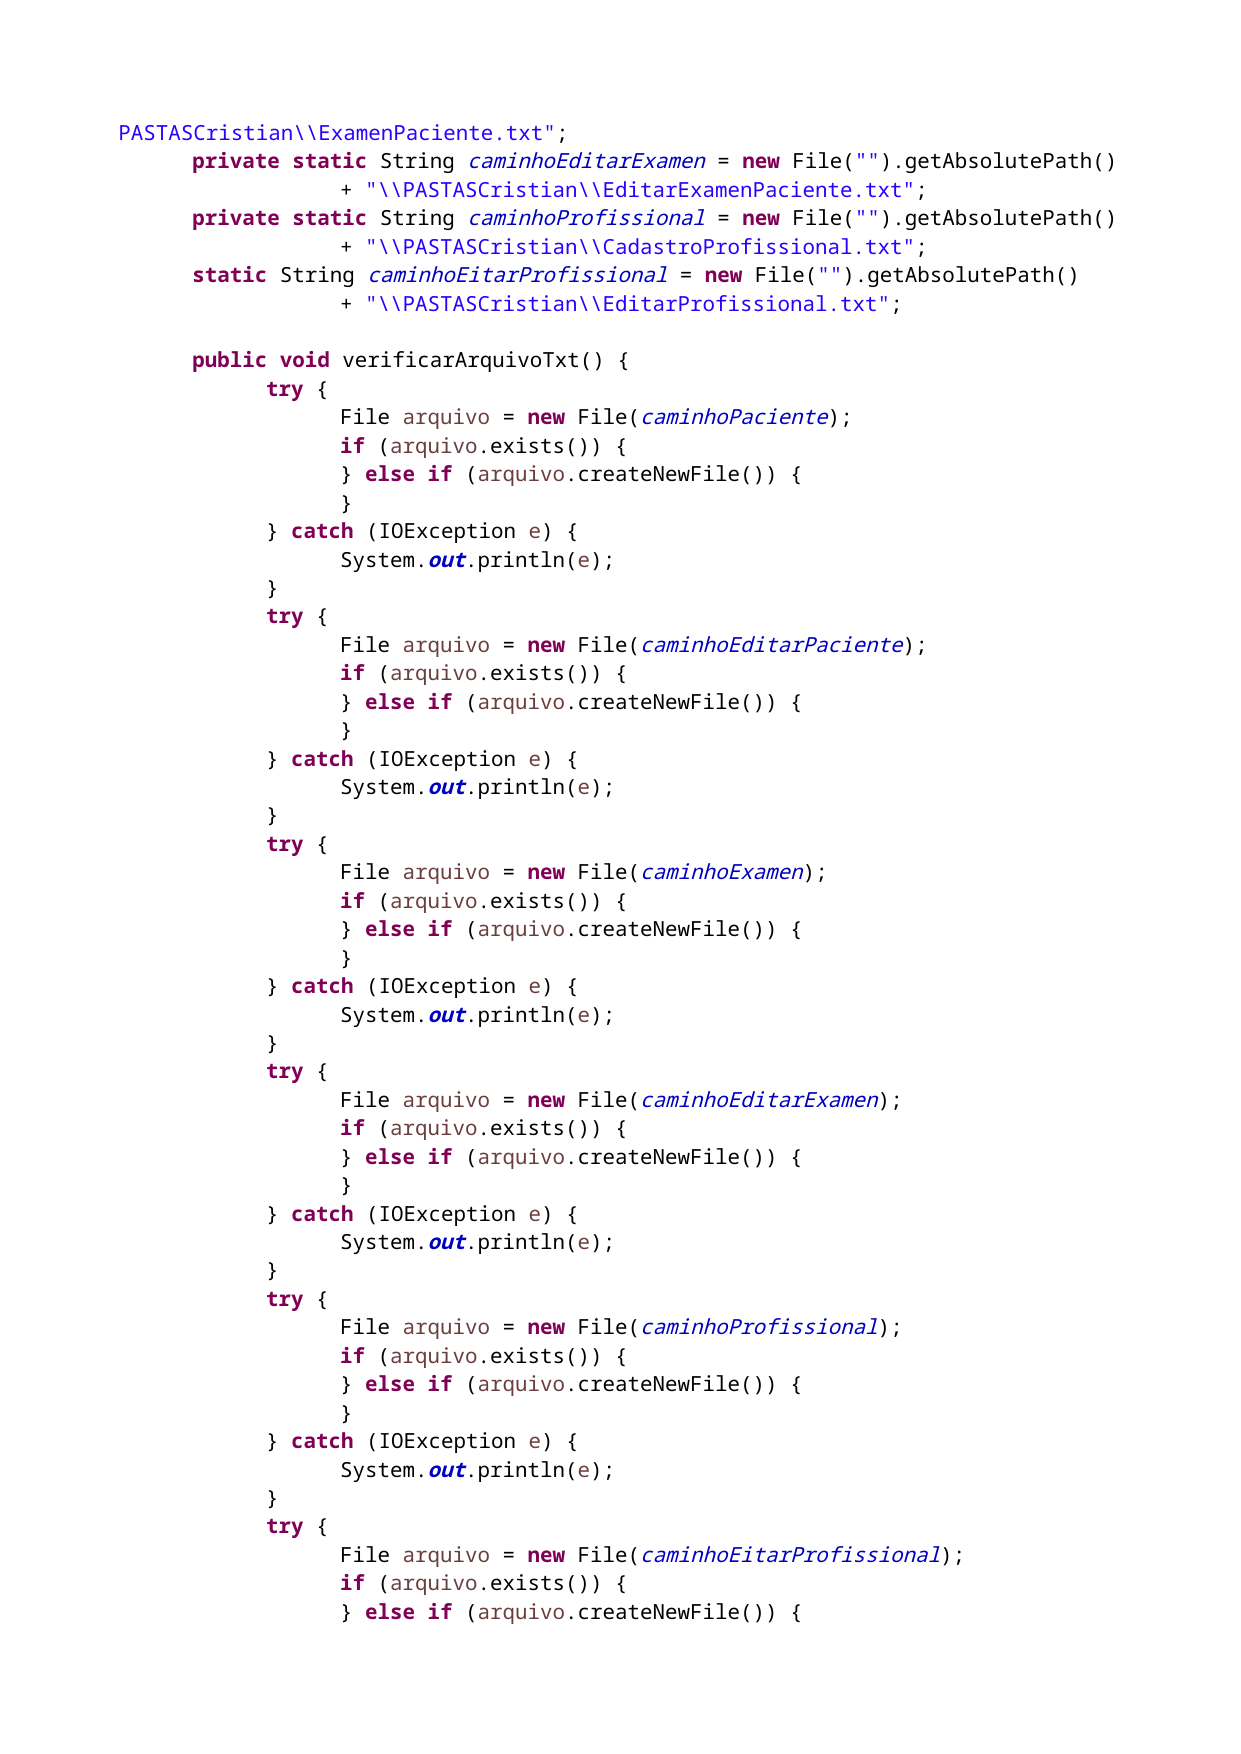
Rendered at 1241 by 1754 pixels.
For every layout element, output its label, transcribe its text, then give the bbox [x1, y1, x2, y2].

text try { [118, 602, 1122, 630]
text } else if (arquivo.createNewFile()) { [118, 914, 1122, 943]
text try { [118, 1057, 1122, 1085]
text PASTASCristian\\ExamenPaciente.txt"; [118, 118, 1122, 147]
text System.out.println(e); [118, 545, 1122, 573]
text } [118, 715, 1122, 744]
text } else if (arquivo.createNewFile()) { [118, 459, 1122, 488]
text if (arquivo.exists()) { [118, 1113, 1122, 1142]
text if (arquivo.exists()) { [118, 1568, 1122, 1597]
text File arquivo = new File(caminhoExamen); [118, 857, 1122, 886]
text + "\\PASTASCristian\\EditarProfissional.txt"; [118, 289, 1122, 317]
text } [118, 1483, 1122, 1512]
text System.out.println(e); [118, 1227, 1122, 1256]
text } catch (IOException e) { [118, 744, 1122, 772]
text + "\\PASTASCristian\\EditarExamenPaciente.txt"; [118, 175, 1122, 203]
text } [118, 1256, 1122, 1284]
text private static String caminhoProfissional = new File("").getAbsolutePath() [118, 203, 1122, 232]
text File arquivo = new File(caminhoEitarProfissional); [118, 1540, 1122, 1568]
text try { [118, 1284, 1122, 1312]
text if (arquivo.exists()) { [118, 658, 1122, 687]
text } catch (IOException e) { [118, 1199, 1122, 1227]
text System.out.println(e); [118, 772, 1122, 801]
text } else if (arquivo.createNewFile()) { [118, 1597, 1122, 1625]
text } else if (arquivo.createNewFile()) { [118, 1369, 1122, 1398]
text } [118, 943, 1122, 971]
text } [118, 1398, 1122, 1426]
text File arquivo = new File(caminhoProfissional); [118, 1312, 1122, 1341]
text private static String caminhoEditarExamen = new File("").getAbsolutePath() [118, 147, 1122, 175]
text try { [118, 374, 1122, 402]
text System.out.println(e); [118, 1455, 1122, 1483]
text File arquivo = new File(caminhoEditarPaciente); [118, 630, 1122, 658]
text try { [118, 829, 1122, 857]
text File arquivo = new File(caminhoPaciente); [118, 402, 1122, 431]
text } else if (arquivo.createNewFile()) { [118, 1142, 1122, 1170]
text } else if (arquivo.createNewFile()) { [118, 687, 1122, 715]
text } catch (IOException e) { [118, 971, 1122, 1000]
text } [118, 573, 1122, 602]
text } catch (IOException e) { [118, 1426, 1122, 1455]
text try { [118, 1512, 1122, 1540]
text if (arquivo.exists()) { [118, 886, 1122, 914]
text System.out.println(e); [118, 1000, 1122, 1028]
text if (arquivo.exists()) { [118, 431, 1122, 459]
text } [118, 1028, 1122, 1057]
text } [118, 801, 1122, 829]
text if (arquivo.exists()) { [118, 1341, 1122, 1369]
text public void verificarArquivoTxt() { [118, 346, 1122, 374]
text + "\\PASTASCristian\\CadastroProfissional.txt"; [118, 232, 1122, 260]
text File arquivo = new File(caminhoEditarExamen); [118, 1085, 1122, 1113]
text } catch (IOException e) { [118, 516, 1122, 545]
text } [118, 488, 1122, 516]
text static String caminhoEitarProfissional = new File("").getAbsolutePath() [118, 260, 1122, 289]
text } [118, 1170, 1122, 1199]
